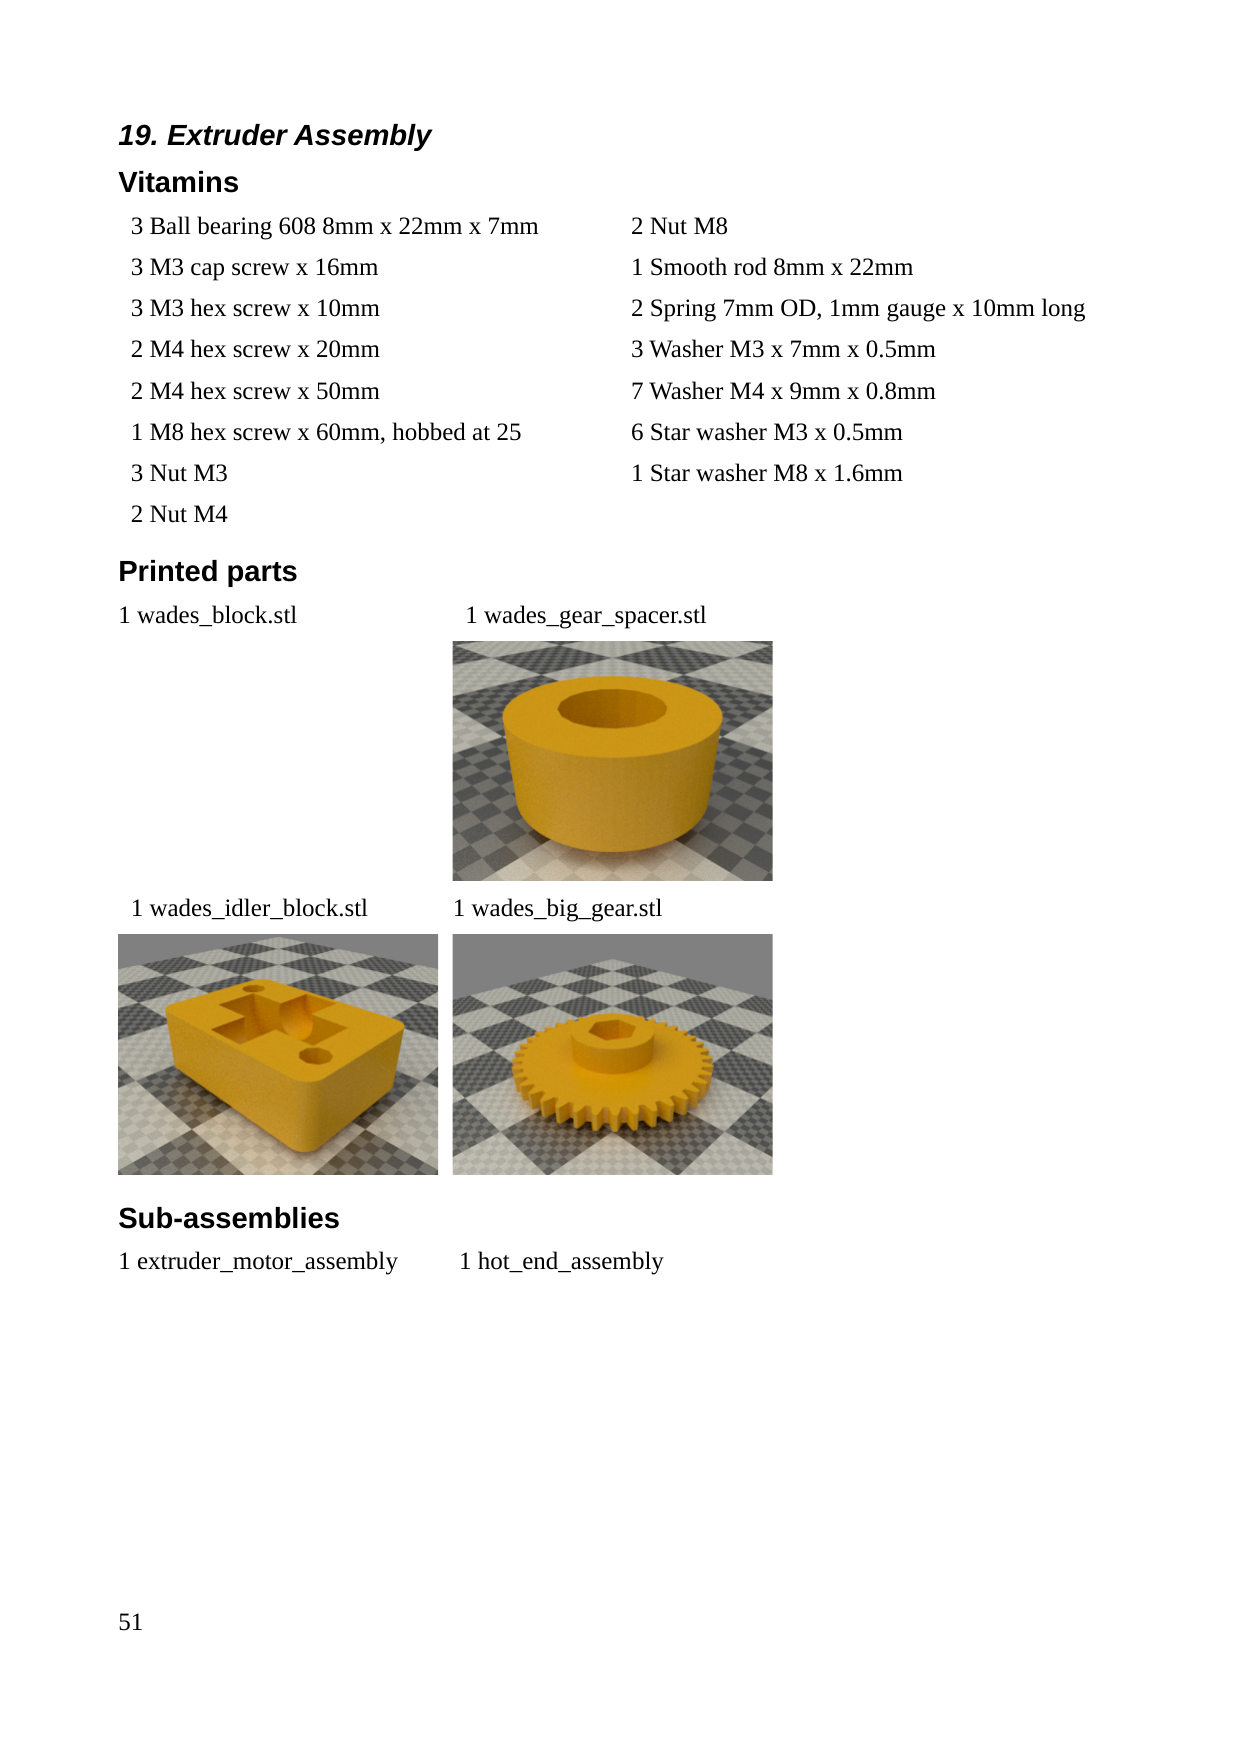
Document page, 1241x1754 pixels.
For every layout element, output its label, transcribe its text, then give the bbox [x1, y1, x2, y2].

table_cell 1 wades_big_gear.stl [453, 894, 1122, 1187]
subtitle Sub-assemblies [118, 1201, 1122, 1234]
table_header 1 hot_end_assembly [453, 1246, 1122, 1558]
subtitle Vitamins [118, 165, 1122, 199]
table_cell 1 wades_idler_block.stl [118, 894, 453, 1187]
table_header 1 wades_gear_spacer.stl [453, 600, 1122, 893]
picture [118, 934, 439, 1175]
picture [452, 934, 773, 1175]
table_header 2 Nut M8 1 Smooth rod 8mm x 22mm 2 Spring 7mm OD, 1mm gauge x 10mm long 3 Washer M3 x 7mm x 0.5mm 7 Washer M4 x 9mm x 0.8mm 6 Star washer M3 x 0.5mm 1 Star washer M8 x 1.6mm [618, 211, 1120, 541]
table_header 3 Ball bearing 608 8mm x 22mm x 7mm 3 M3 cap screw x 16mm 3 M3 hex screw x 10mm 2 M4 hex screw x 20mm 2 M4 hex screw x 50mm 1 M8 hex screw x 60mm, hobbed at 25 3 Nut M3 2 Nut M4 [118, 211, 618, 541]
subtitle Extruder Assembly [118, 118, 1122, 152]
table_header 1 wades_block.stl [118, 600, 453, 893]
subtitle Printed parts [118, 554, 1122, 588]
table_header 1 extruder_motor_assembly [118, 1246, 453, 1558]
picture [452, 641, 773, 881]
